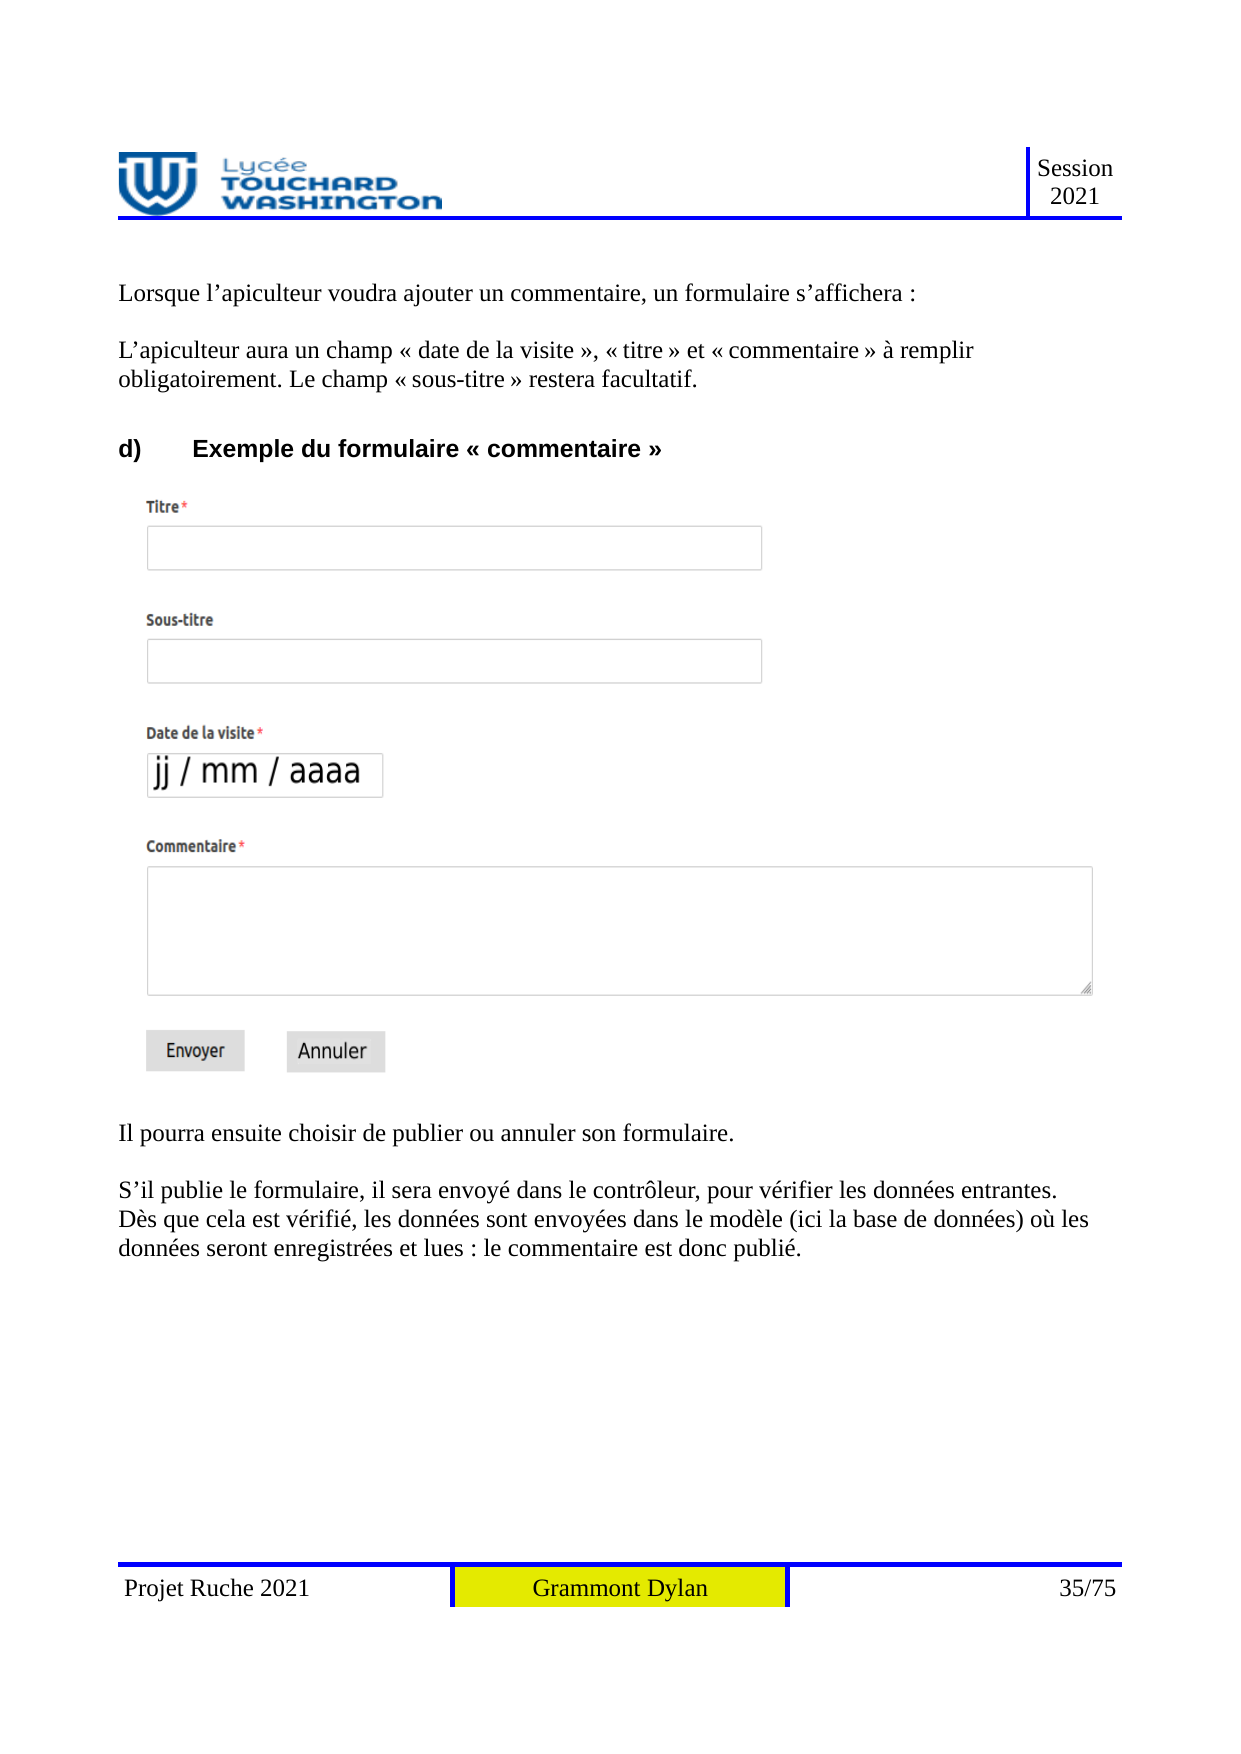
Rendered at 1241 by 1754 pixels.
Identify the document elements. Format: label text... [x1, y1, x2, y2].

text S’il publie le formulaire, il sera envoyé dans le contrôleur, pour vérifier les données entrantes. [118, 1175, 1122, 1204]
text Il pourra ensuite choisir de publier ou annuler son formulaire. [118, 1118, 1122, 1146]
text L’apiculteur aura un champ « date de la visite », « titre » et « commentaire » à remplir obligatoirement. Le champ « sous-titre » restera facultatif. [118, 335, 1122, 393]
picture [118, 488, 1123, 1089]
subtitle Exemple du formulaire « commentaire » [118, 434, 1122, 463]
text Dès que cela est vérifié, les données sont envoyées dans le modèle (ici la base de données) où les données seront enregistrées et lues : le commentaire est donc publié. [118, 1204, 1122, 1261]
picture [118, 152, 442, 216]
text Lorsque l’apiculteur voudra ajouter un commentaire, un formulaire s’affichera : [118, 278, 1122, 307]
